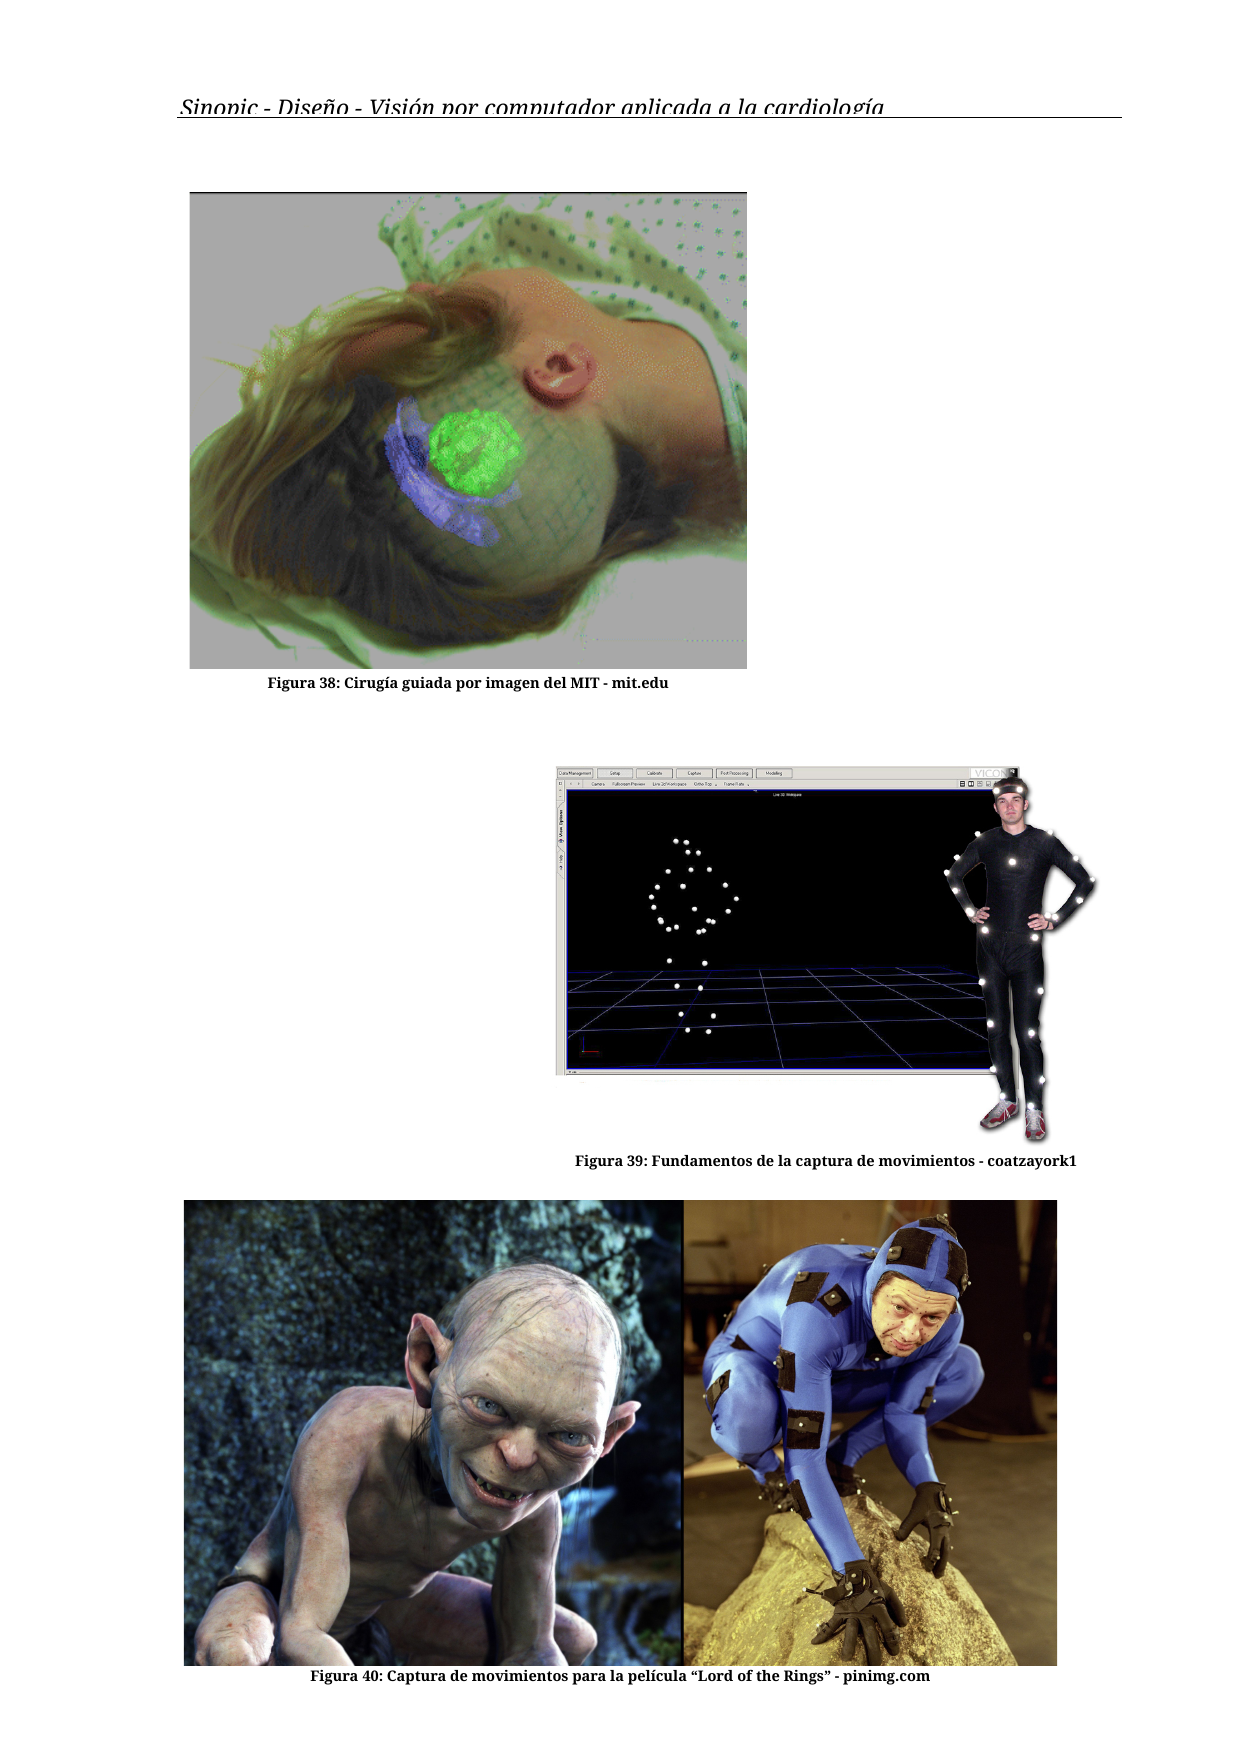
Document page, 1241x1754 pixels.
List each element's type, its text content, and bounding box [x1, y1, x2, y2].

picture [551, 766, 1101, 1147]
text Figura 40: Captura de movimientos para la película “Lord of the Rings” - pinimg.com [184, 1666, 1057, 1685]
picture [183, 1200, 1058, 1666]
text Figura 38: Cirugía guiada por imagen del MIT - mit.edu [189, 669, 747, 693]
text Figura 39: Fundamentos de la captura de movimientos - coatzayork1 [551, 1147, 1101, 1171]
picture [189, 192, 747, 669]
